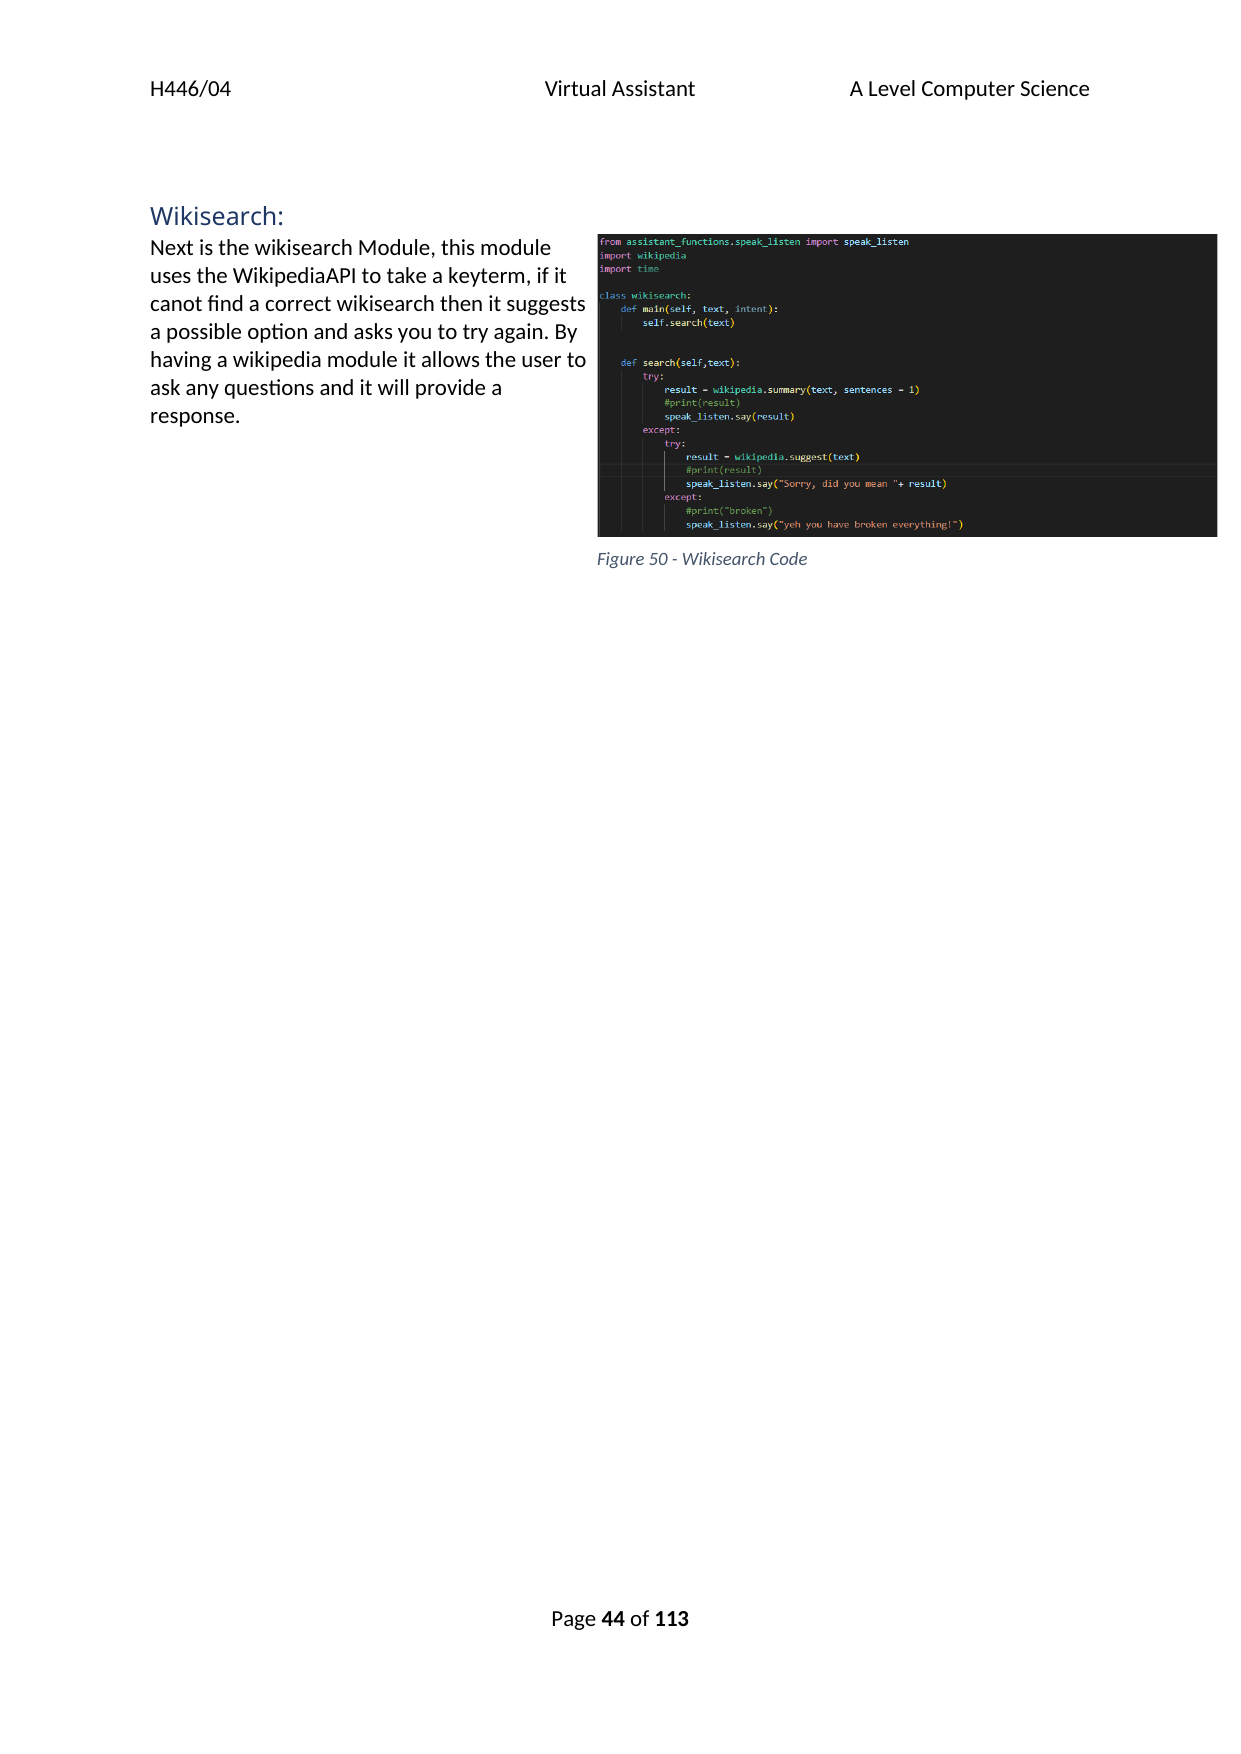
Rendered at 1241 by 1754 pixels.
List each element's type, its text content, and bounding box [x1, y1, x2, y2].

text Next is the wikisearch Module, this module uses the WikipediaAPI to take a keyterm, if it canot find a correct wikisearch then it suggests a possible option and asks you to try again. By having a wikipedia module it allows the user to ask any questions and it will provide a response. [150, 233, 1090, 429]
text Figure 50 - Wikisearch Code [597, 547, 1218, 570]
subtitle Wikisearch: [150, 199, 1090, 233]
